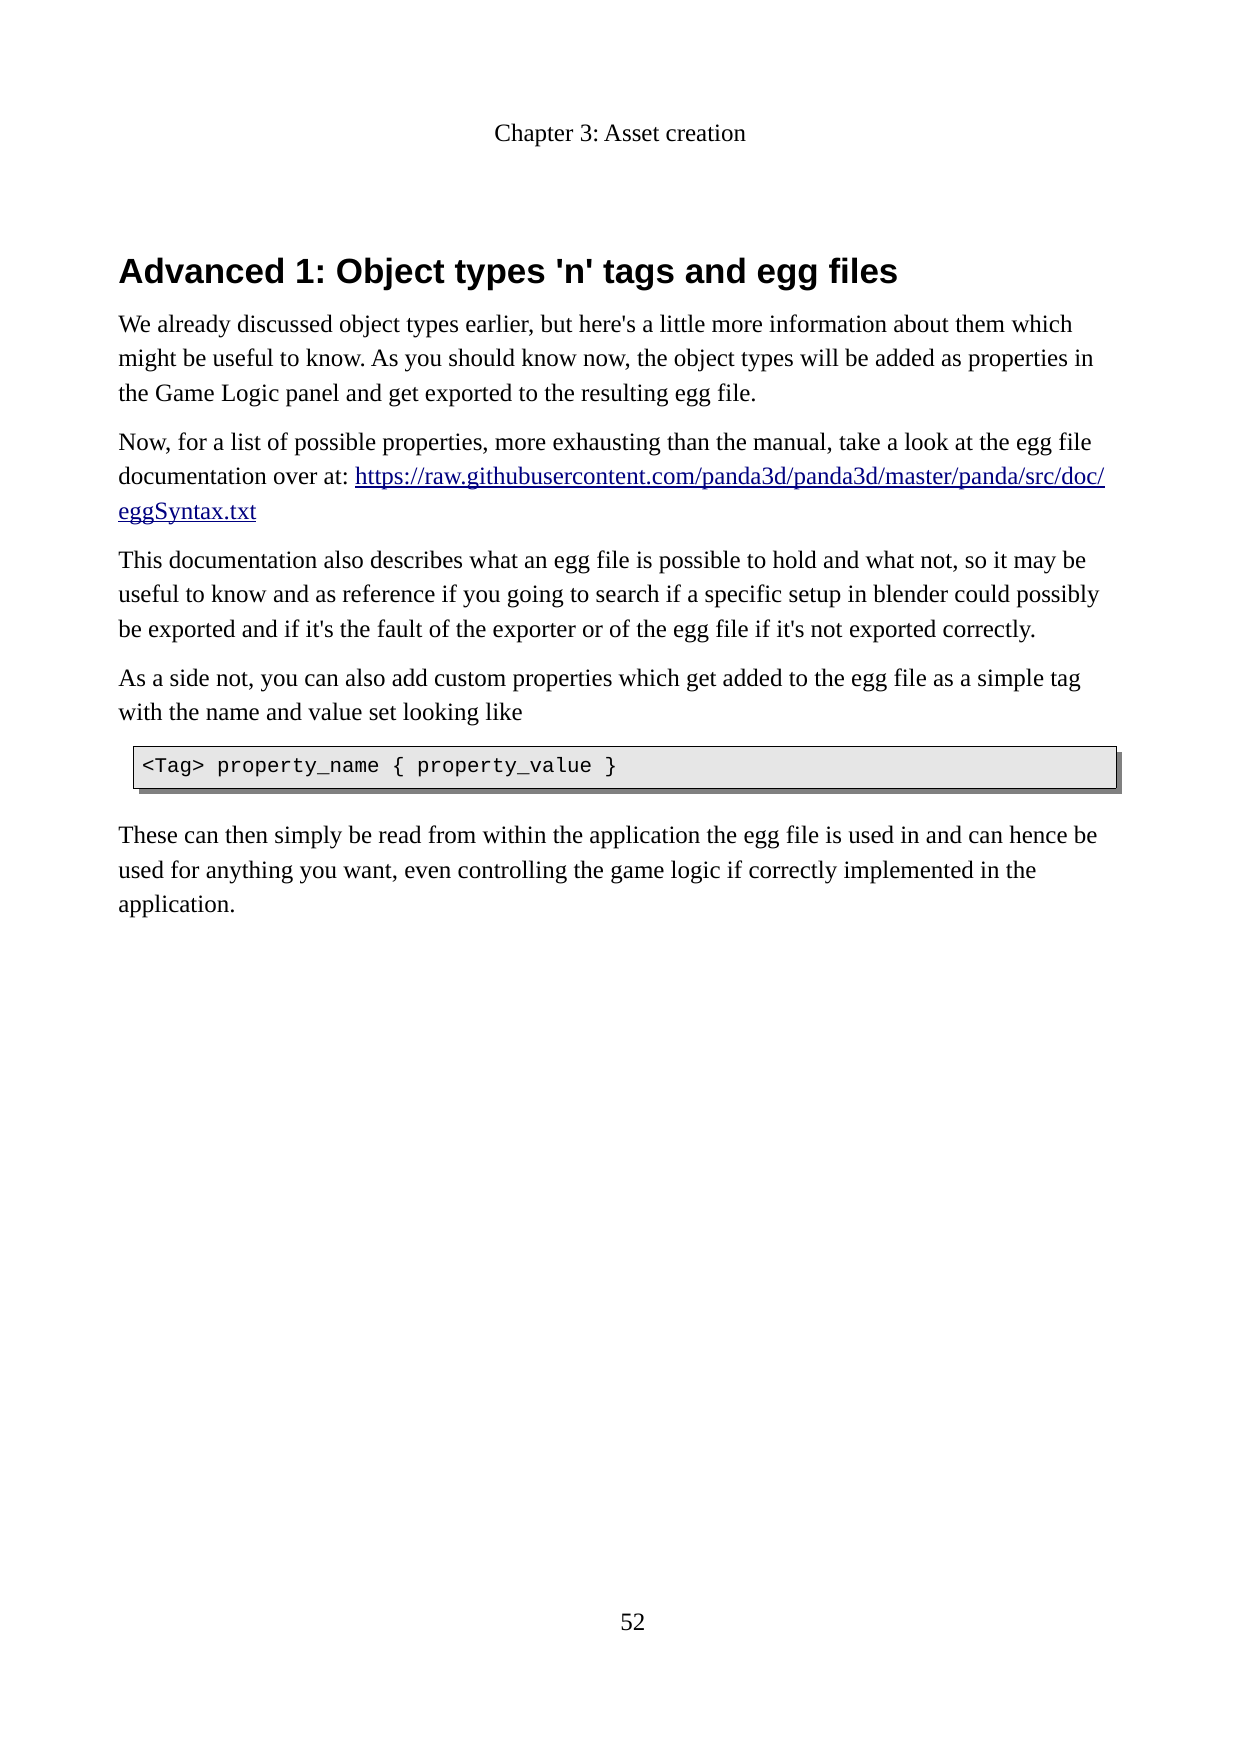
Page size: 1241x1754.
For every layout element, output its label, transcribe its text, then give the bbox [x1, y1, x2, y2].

text As a side not, you can also add custom properties which get added to the egg file as a simple tag with the name and value set looking like [118, 663, 1122, 726]
text We already discussed object types earlier, but here's a little more information about them which might be useful to know. As you should know now, the object types will be added as properties in the Game Logic panel and get exported to the resulting egg file. [118, 309, 1122, 406]
text These can then simply be read from within the application the egg file is used in and can hence be used for anything you want, even controlling the game logic if correctly implemented in the application. [118, 820, 1122, 918]
text Now, for a list of possible properties, more exhausting than the manual, take a look at the egg file documentation over at: https://raw.githubusercontent.com/panda3d/panda3d/master/panda/src/doc/eggSyntax.txt [118, 427, 1122, 524]
subtitle Advanced 1: Object types 'n' tags and egg files [118, 250, 1122, 290]
text <Tag> property_name { property_value } [134, 747, 1116, 788]
text This documentation also describes what an egg file is possible to hold and what not, so it may be useful to know and as reference if you going to search if a specific setup in blender could possibly be exported and if it's the fault of the exporter or of the egg file if it's not exported correctly. [118, 545, 1122, 642]
